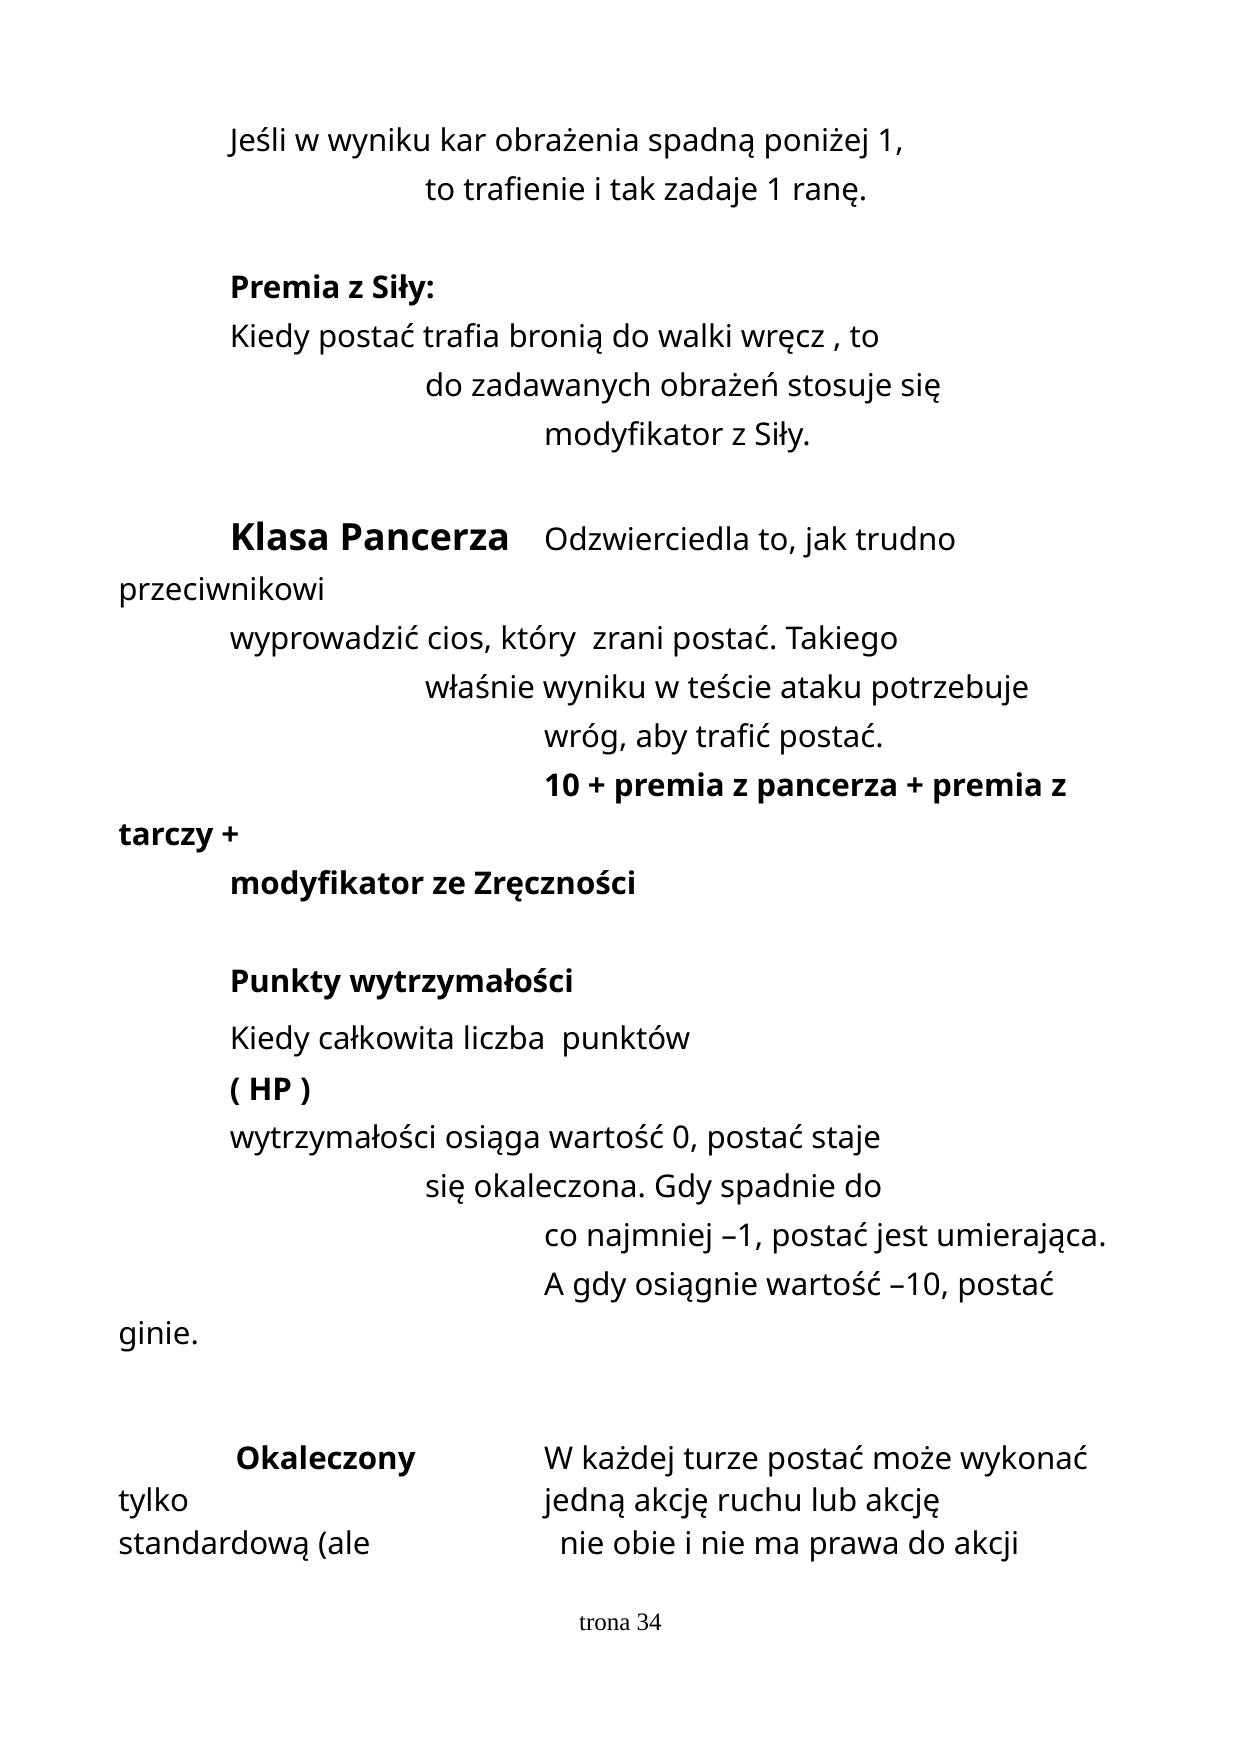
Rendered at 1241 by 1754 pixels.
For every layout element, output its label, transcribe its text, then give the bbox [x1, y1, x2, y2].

text 10 + premia z pancerza + premia z tarczy + modyfikator ze Zręczności [118, 763, 1122, 903]
text A gdy osiągnie wartość –10, postać ginie. [118, 1262, 1122, 1354]
text Premia z Siły: Kiedy postać trafia bronią do walki wręcz , to do zadawanych obrażeń stosuje się modyfikator z Siły. [118, 265, 1122, 503]
text Okaleczony W każdej turze postać może wykonać tylko jedną akcję ruchu lub akcję standardową (ale nie obie i nie ma prawa do akcji [118, 1436, 1122, 1564]
text Jeśli w wyniku kar obrażenia spadną poniżej 1, to trafienie i tak zadaje 1 ranę. [118, 118, 1122, 210]
text Klasa Pancerza Odzwierciedla to, jak trudno przeciwnikowi wyprowadzić cios, który zrani postać. Takiego właśnie wyniku w teście ataku potrzebuje wróg, aby trafić postać. [118, 510, 1122, 757]
text Punkty wytrzymałości Kiedy całkowita liczba punktów ( HP ) wytrzymałości osiąga wartość 0, postać staje się okaleczona. Gdy spadnie do co najmniej –1, postać jest umierająca. [118, 959, 1122, 1256]
